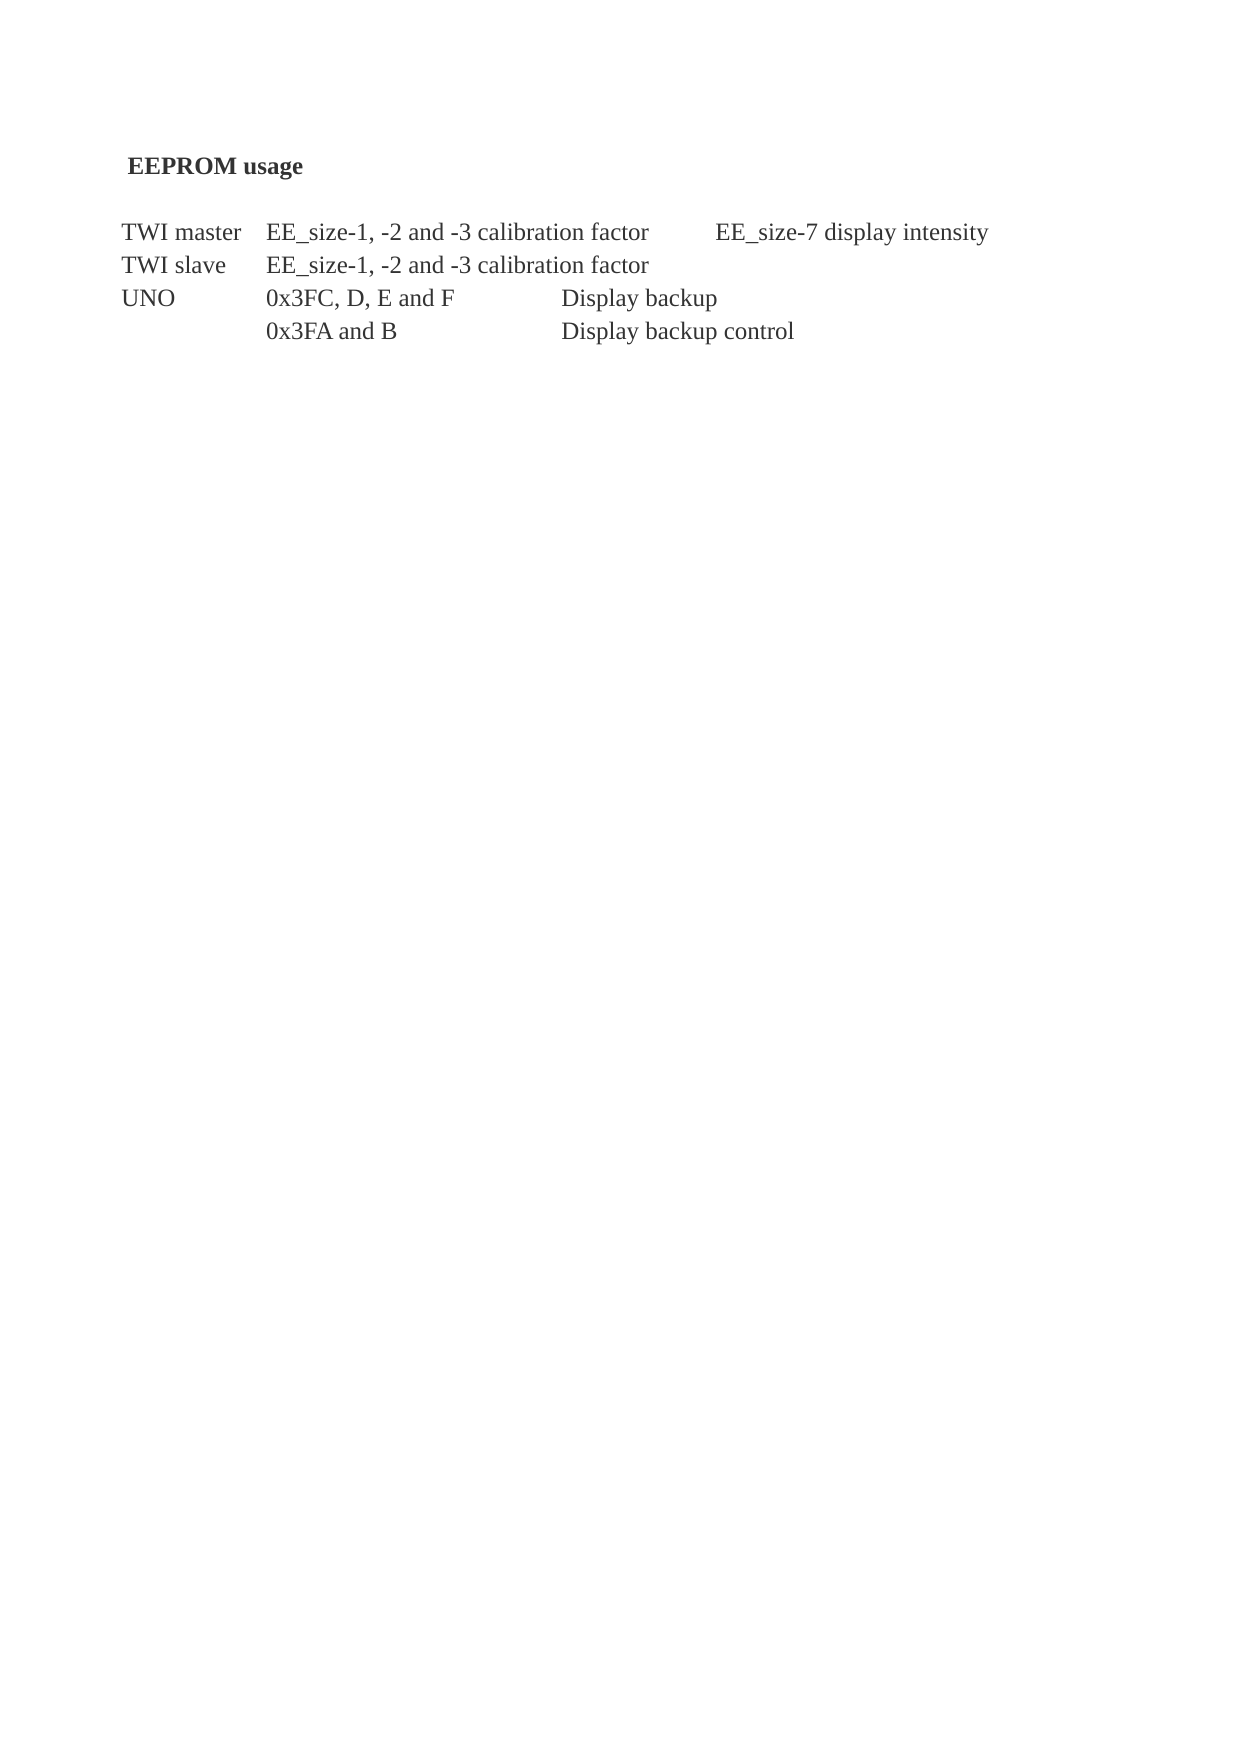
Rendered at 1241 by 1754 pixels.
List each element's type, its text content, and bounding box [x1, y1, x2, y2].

text TWI slave EE_size-1, -2 and -3 calibration factor [119, 250, 1122, 279]
text 0x3FA and B Display backup control [119, 316, 1122, 345]
text UNO 0x3FC, D, E and F Display backup [119, 283, 1122, 312]
text EEPROM usage [119, 151, 1122, 180]
text TWI master EE_size-1, -2 and -3 calibration factor EE_size-7 display intensity [119, 217, 1122, 246]
